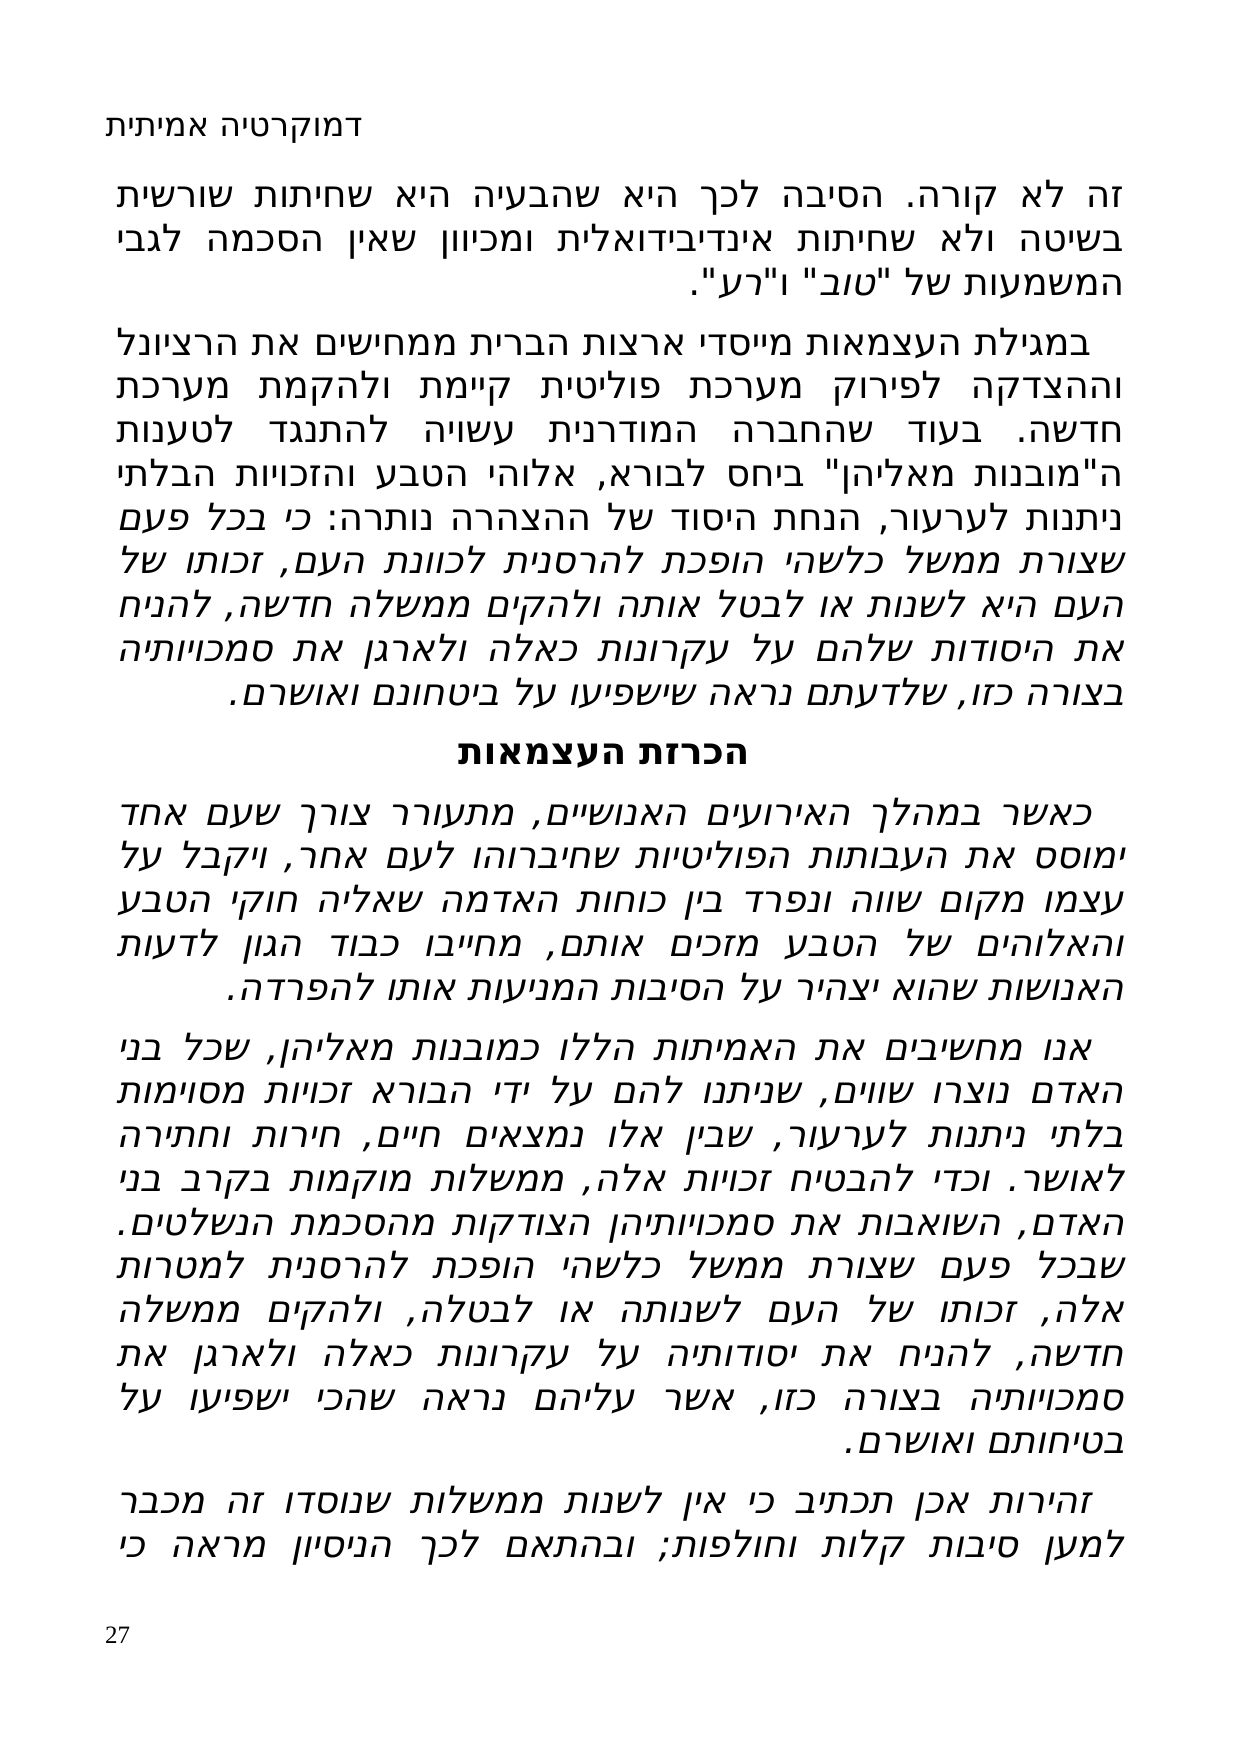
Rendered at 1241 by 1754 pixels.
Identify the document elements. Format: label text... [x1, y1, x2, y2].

text במגילת העצמאות מייסדי ארצות הברית ממחישים את הרציונל וההצדקה לפירוק מערכת פוליטית קיימת ולהקמת מערכת חדשה. בעוד שהחברה המודרנית עשויה להתנגד לטענות ה"מובנות מאליהן" ביחס לבורא, אלוהי הטבע והזכויות הבלתי ניתנות לערעור, הנחת היסוד של ההצהרה נותרה: כי בכל פעם שצורת ממשל כלשהי הופכת להרסנית לכוונת העם, זכותו של העם היא לשנות או לבטל אותה ולהקים ממשלה חדשה, להניח את היסודות שלהם על עקרונות כאלה ולארגן את סמכויותיה בצורה כזו, שלדעתם נראה שישפיעו על ביטחונם ואושרם. [116, 320, 1124, 714]
text זהירות אכן תכתיב כי אין לשנות ממשלות שנוסדו זה מכבר למען סיבות קלות וחולפות; ובהתאם לכך הניסיון מראה כי [116, 1479, 1124, 1566]
text זה לא קורה. הסיבה לכך היא שהבעיה היא שחיתות שורשית בשיטה ולא שחיתות אינדיבידואלית ומכיוון שאין הסכמה לגבי המשמעות של "טוב" ו"רע". [116, 172, 1124, 304]
text כאשר במהלך האירועים האנושיים, מתעורר צורך שעם אחד ימוסס את העבותות הפוליטיות שחיברוהו לעם אחר, ויקבל על עצמו מקום שווה ונפרד בין כוחות האדמה שאליה חוקי הטבע והאלוהים של הטבע מזכים אותם, מחייבו כבוד הגון לדעות האנושות שהוא יצהיר על הסיבות המניעות אותו להפרדה. [116, 790, 1124, 1009]
text אנו מחשיבים את האמיתות הללו כמובנות מאליהן, שכל בני האדם נוצרו שווים, שניתנו להם על ידי הבורא זכויות מסוימות בלתי ניתנות לערעור, שבין אלו נמצאים חיים, חירות וחתירה לאושר. וכדי להבטיח זכויות אלה, ממשלות מוקמות בקרב בני האדם, השואבות את סמכויותיהן הצודקות מהסכמת הנשלטים. שבכל פעם שצורת ממשל כלשהי הופכת להרסנית למטרות אלה, זכותו של העם לשנותה או לבטלה, ולהקים ממשלה חדשה, להניח את יסודותיה על עקרונות כאלה ולארגן את סמכויותיה בצורה כזו, אשר עליהם נראה שהכי ישפיעו על בטיחותם ואושרם. [116, 1025, 1124, 1462]
subtitle הכרזת העצמאות [116, 730, 1124, 774]
